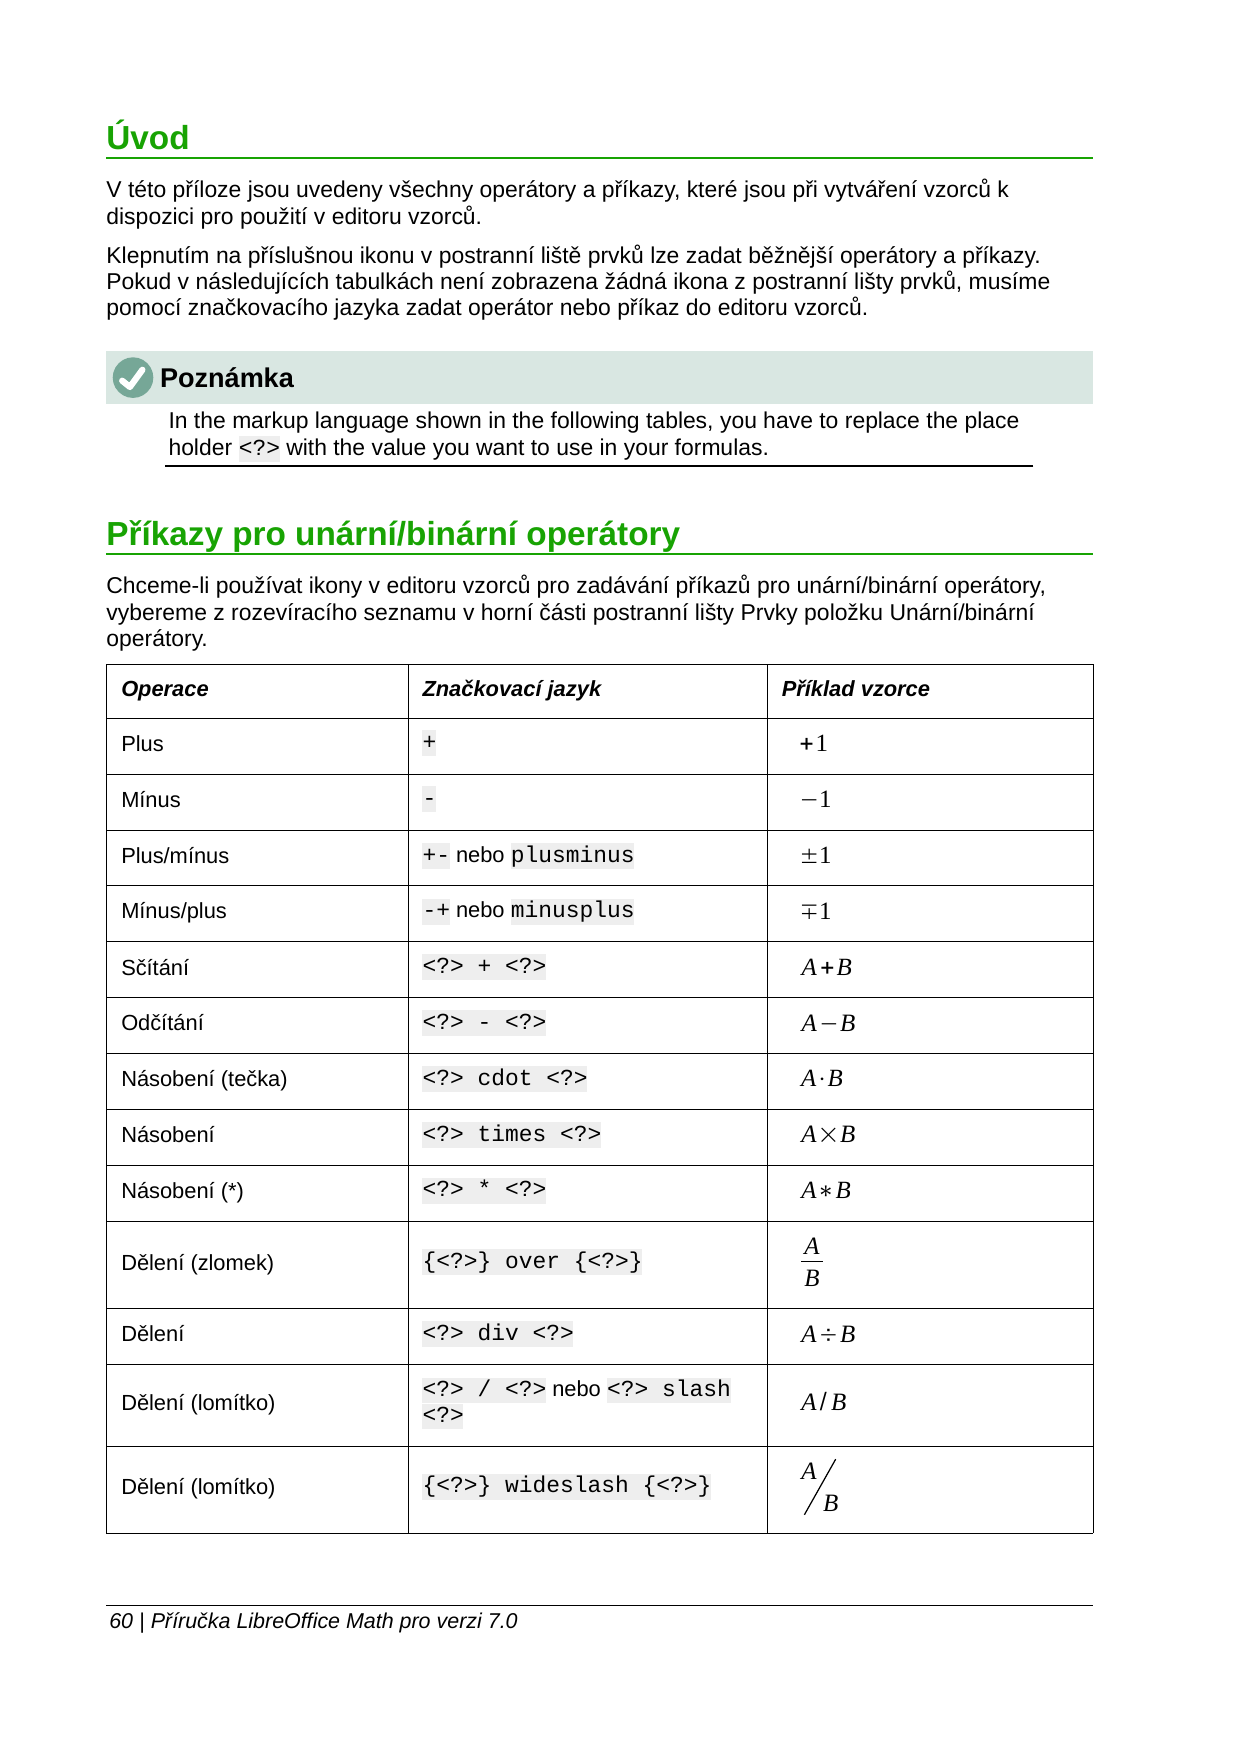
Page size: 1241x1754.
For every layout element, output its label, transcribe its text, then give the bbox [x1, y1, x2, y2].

table_cell [768, 1166, 1093, 1221]
table_cell [768, 719, 1093, 773]
table_cell <?> + <?> [409, 942, 767, 997]
table_cell [768, 1309, 1093, 1364]
table_cell [768, 1110, 1093, 1165]
table_cell [768, 775, 1093, 829]
table_cell Mínus [107, 775, 408, 829]
table_cell -+ nebo minusplus [409, 886, 767, 941]
table_cell [768, 1447, 1093, 1532]
table_cell [768, 998, 1093, 1053]
subtitle Příkazy pro unární/binární operátory [106, 514, 1093, 553]
table_cell Dělení (lomítko) [107, 1365, 408, 1446]
table_cell Sčítání [107, 942, 408, 997]
table_header Operace [107, 665, 408, 718]
table_cell Násobení [107, 1110, 408, 1165]
table_cell [768, 1054, 1093, 1109]
table_cell <?> cdot <?> [409, 1054, 767, 1109]
table_cell <?> * <?> [409, 1166, 767, 1221]
subtitle Poznámka [106, 351, 1093, 404]
table_cell Násobení (tečka) [107, 1054, 408, 1109]
table_cell Odčítání [107, 998, 408, 1053]
table_cell {<?>} wideslash {<?>} [409, 1447, 767, 1532]
table_cell Násobení (*) [107, 1166, 408, 1221]
table_cell [768, 831, 1093, 885]
table_cell Mínus/plus [107, 886, 408, 941]
table_cell [768, 886, 1093, 941]
text Klepnutím na příslušnou ikonu v postranní liště prvků lze zadat běžnější operátory a příkazy. Pokud v následujících tabulkách není zobrazena žádná ikona z postranní lišty prvků, musíme pomocí značkovacího jazyka zadat operátor nebo příkaz do editoru vzorců. [106, 242, 1093, 321]
table_cell <?> / <?> nebo <?> slash <?> [409, 1365, 767, 1446]
table_cell Dělení [107, 1309, 408, 1364]
table_cell Plus/mínus [107, 831, 408, 885]
table_cell [768, 942, 1093, 997]
table_cell <?> - <?> [409, 998, 767, 1053]
table_cell {<?>} over {<?>} [409, 1222, 767, 1308]
table_cell <?> times <?> [409, 1110, 767, 1165]
table_cell [768, 1222, 1093, 1308]
text V této příloze jsou uvedeny všechny operátory a příkazy, které jsou při vytváření vzorců k dispozici pro použití v editoru vzorců. [106, 176, 1093, 229]
table_header Značkovací jazyk [409, 665, 767, 718]
table_cell Dělení (zlomek) [107, 1222, 408, 1308]
table_cell - [409, 775, 767, 829]
table_cell Dělení (lomítko) [107, 1447, 408, 1532]
table_cell Plus [107, 719, 408, 773]
text In the markup language shown in the following tables, you have to replace the place holder <?> with the value you want to use in your formulas. [165, 404, 1033, 465]
table_cell +- nebo plusminus [409, 831, 767, 885]
subtitle Úvod [106, 118, 1093, 157]
table_header Příklad vzorce [768, 665, 1093, 718]
table_cell [768, 1365, 1093, 1446]
text Chceme-li používat ikony v editoru vzorců pro zadávání příkazů pro unární/binární operátory, vybereme z rozevíracího seznamu v horní části postranní lišty Prvky položku Unární/binární operátory. [106, 572, 1093, 652]
table_cell + [409, 719, 767, 773]
table_cell <?> div <?> [409, 1309, 767, 1364]
